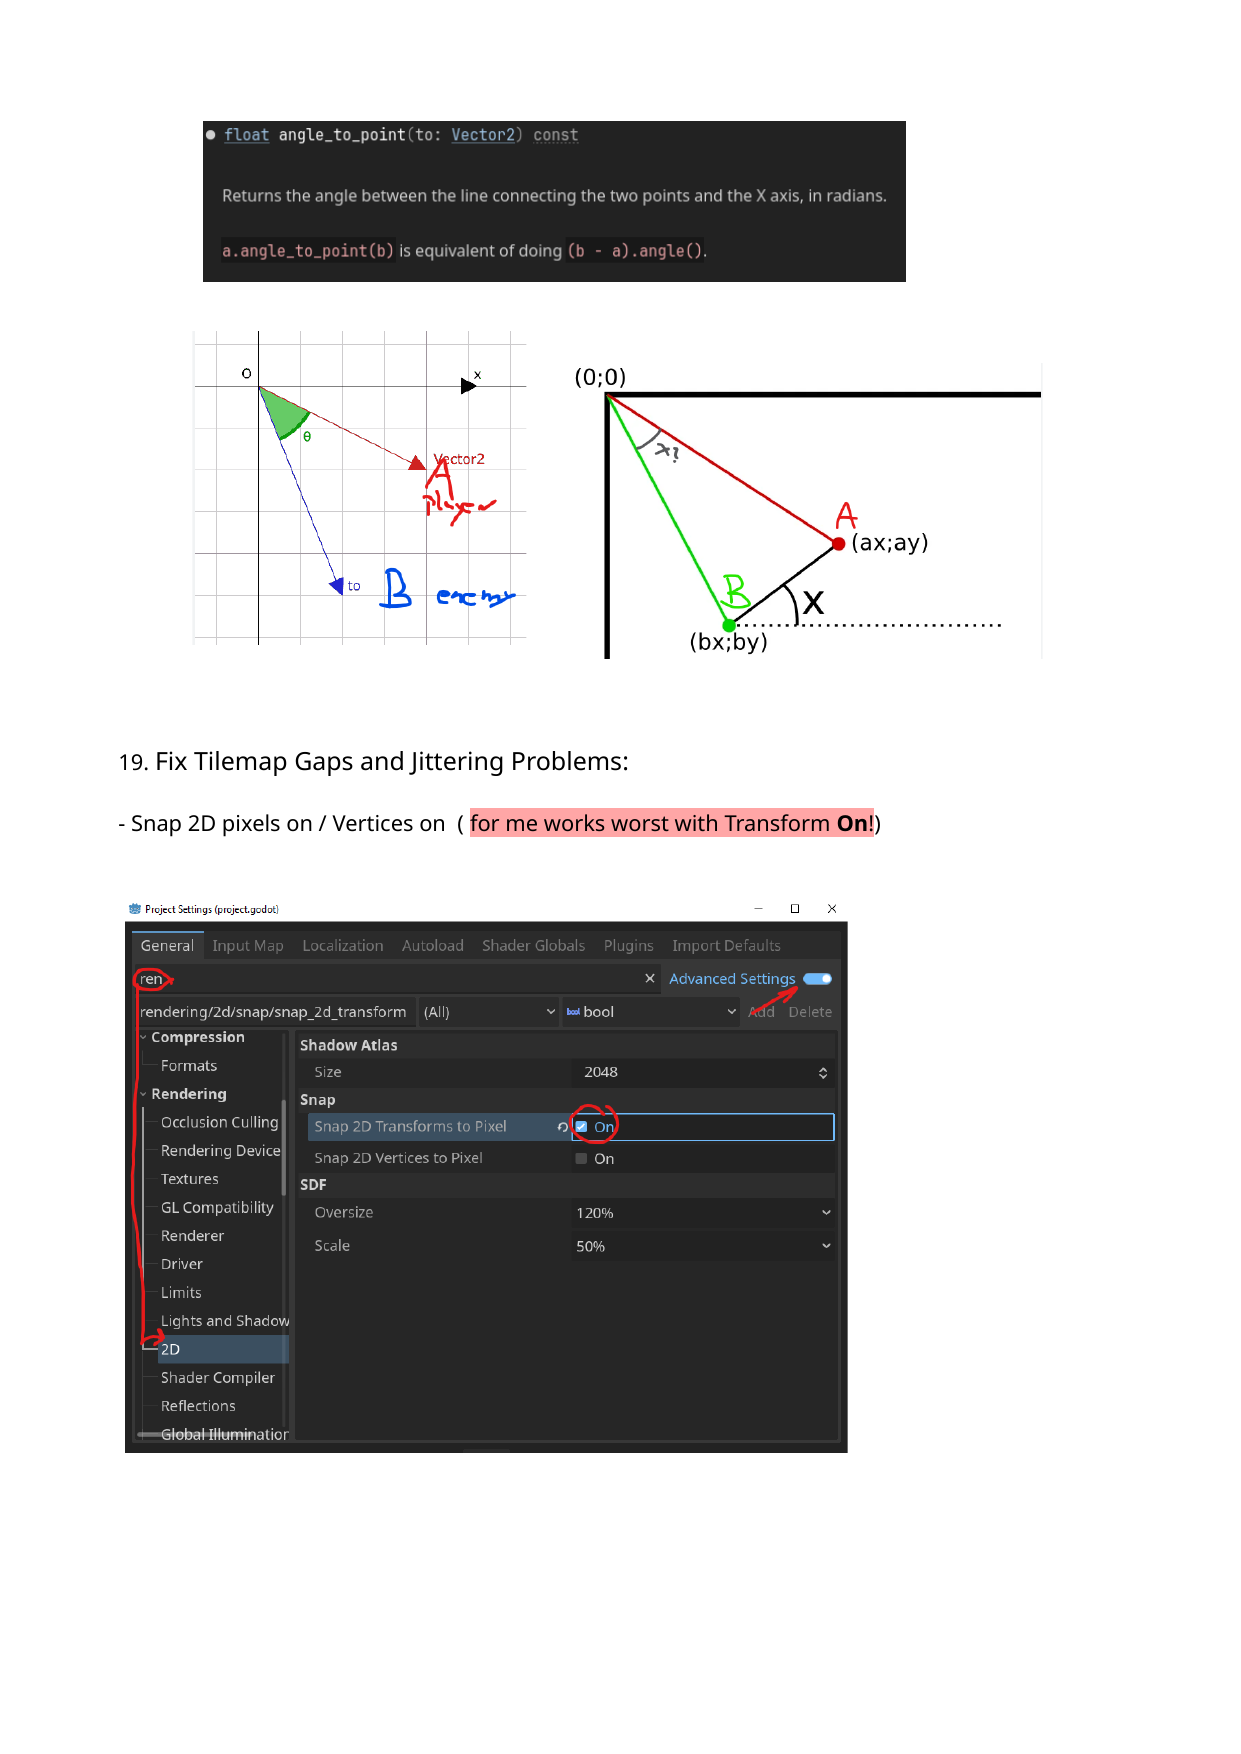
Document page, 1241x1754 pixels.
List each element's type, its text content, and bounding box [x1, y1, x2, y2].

text - Snap 2D pixels on / Vertices on ( for me works worst with Transform On!) [118, 808, 1122, 837]
picture [566, 363, 1043, 659]
text 19. Fix Tilemap Gaps and Jittering Problems: [118, 744, 1122, 778]
picture [203, 121, 906, 282]
picture [125, 897, 848, 1453]
picture [192, 331, 527, 645]
